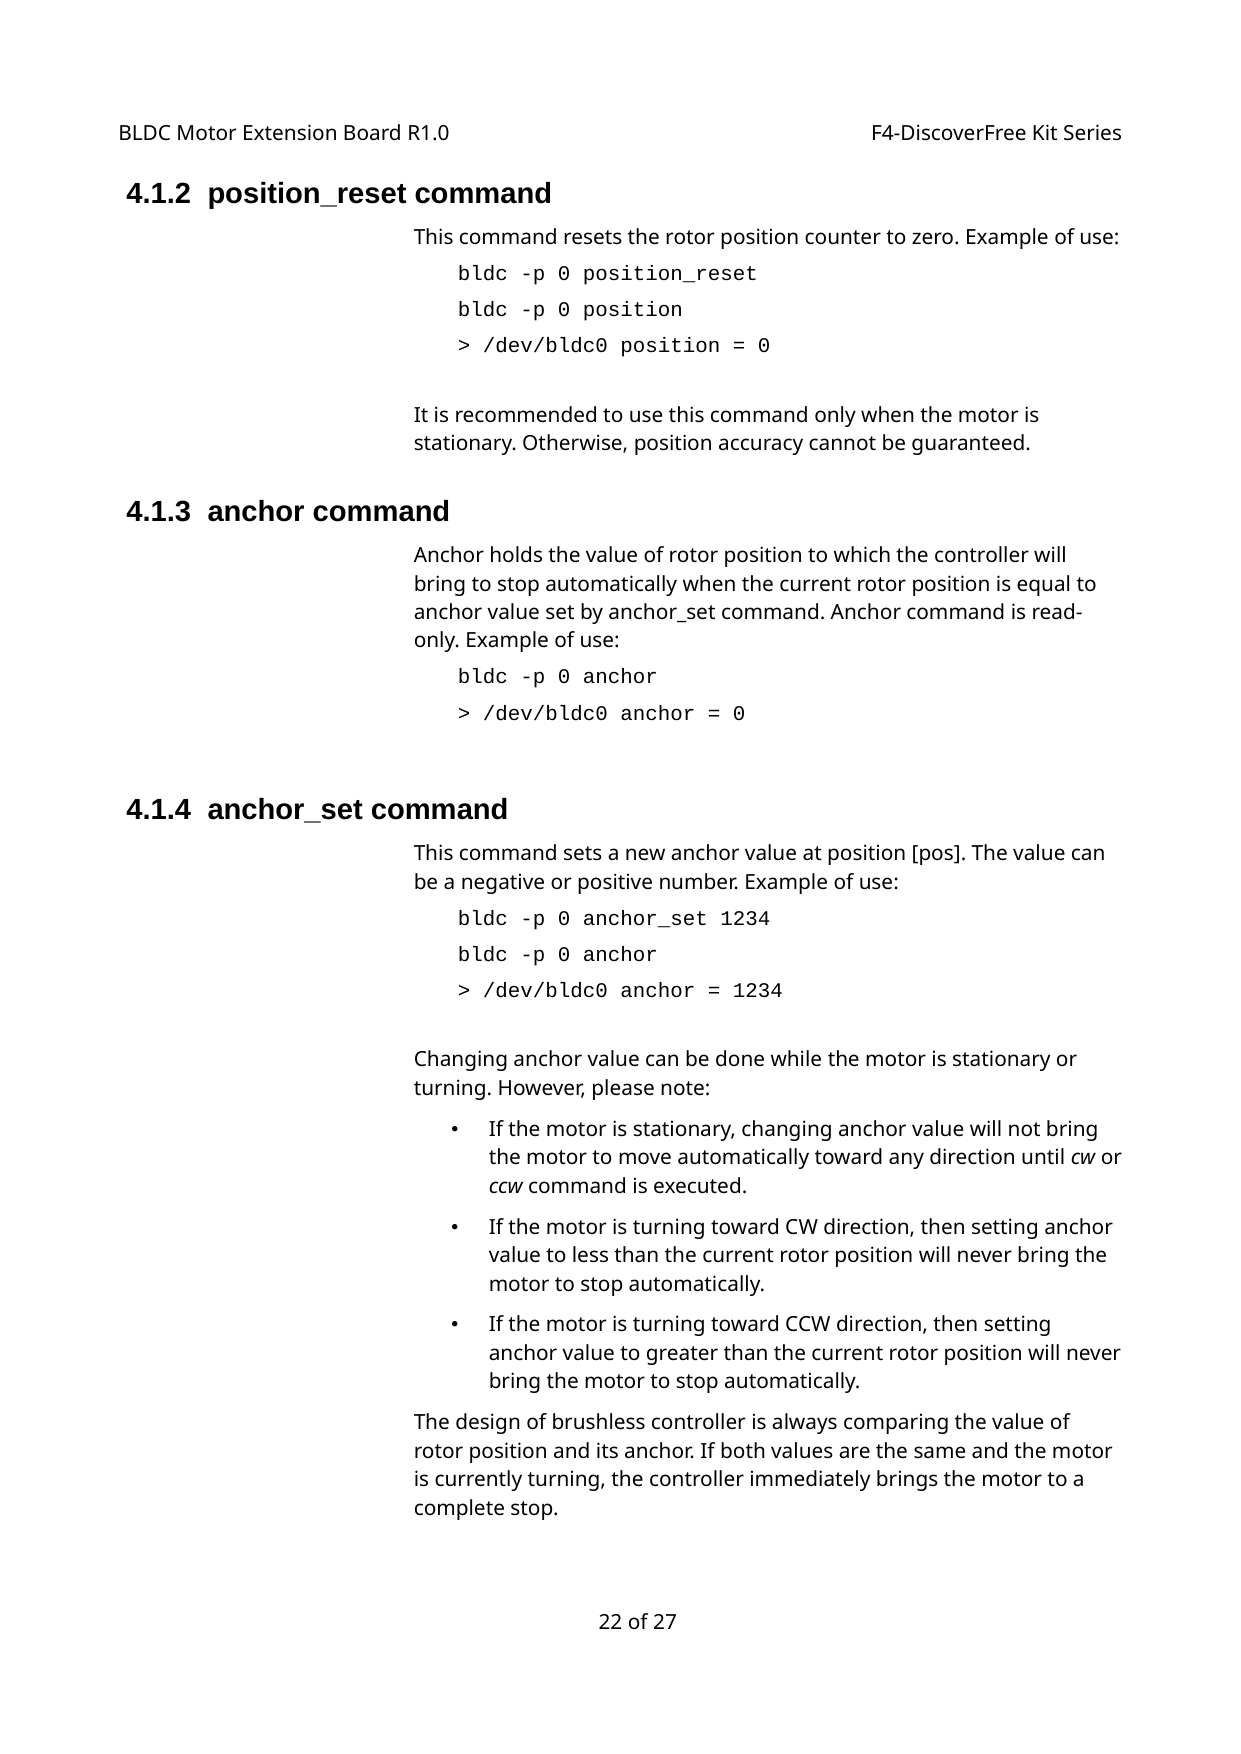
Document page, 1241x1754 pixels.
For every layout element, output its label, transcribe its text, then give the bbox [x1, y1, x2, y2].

text The design of brushless controller is always comparing the value of rotor position and its anchor. If both values are the same and the motor is currently turning, the controller immediately brings the motor to a complete stop. [413, 1407, 1122, 1521]
text This command sets a new anchor value at position [pos]. The value can be a negative or positive number. Example of use: [413, 838, 1122, 895]
text This command resets the rotor position counter to zero. Example of use: [413, 222, 1122, 251]
subtitle position_reset command [118, 176, 1122, 209]
text Changing anchor value can be done while the motor is stationary or turning. However, please note: [413, 1044, 1122, 1101]
list If the motor is stationary, changing anchor value will not bring the motor to move automatically toward any direction until cw or ccw command is executed. [451, 1114, 1122, 1199]
text > /dev/bldc0 anchor = 0 [458, 703, 1078, 726]
text > /dev/bldc0 position = 0 [458, 335, 1078, 359]
list If the motor is turning toward CW direction, then setting anchor value to less than the current rotor position will never bring the motor to stop automatically. [451, 1212, 1122, 1297]
text bldc -p 0 anchor [458, 944, 1078, 967]
text bldc -p 0 position_reset [458, 263, 1078, 287]
subtitle anchor_set command [118, 792, 1122, 826]
text > /dev/bldc0 anchor = 1234 [458, 980, 1078, 1004]
text bldc -p 0 position [458, 299, 1078, 323]
text It is recommended to use this command only when the motor is stationary. Otherwise, position accuracy cannot be guaranteed. [413, 400, 1122, 457]
text bldc -p 0 anchor [458, 667, 1078, 690]
subtitle anchor command [118, 494, 1122, 528]
text bldc -p 0 anchor_set 1234 [458, 908, 1078, 931]
list If the motor is turning toward CCW direction, then setting anchor value to greater than the current rotor position will never bring the motor to stop automatically. [451, 1309, 1122, 1395]
text Anchor holds the value of rotor position to which the controller will bring to stop automatically when the current rotor position is equal to anchor value set by anchor_set command. Anchor command is read-only. Example of use: [413, 540, 1122, 654]
